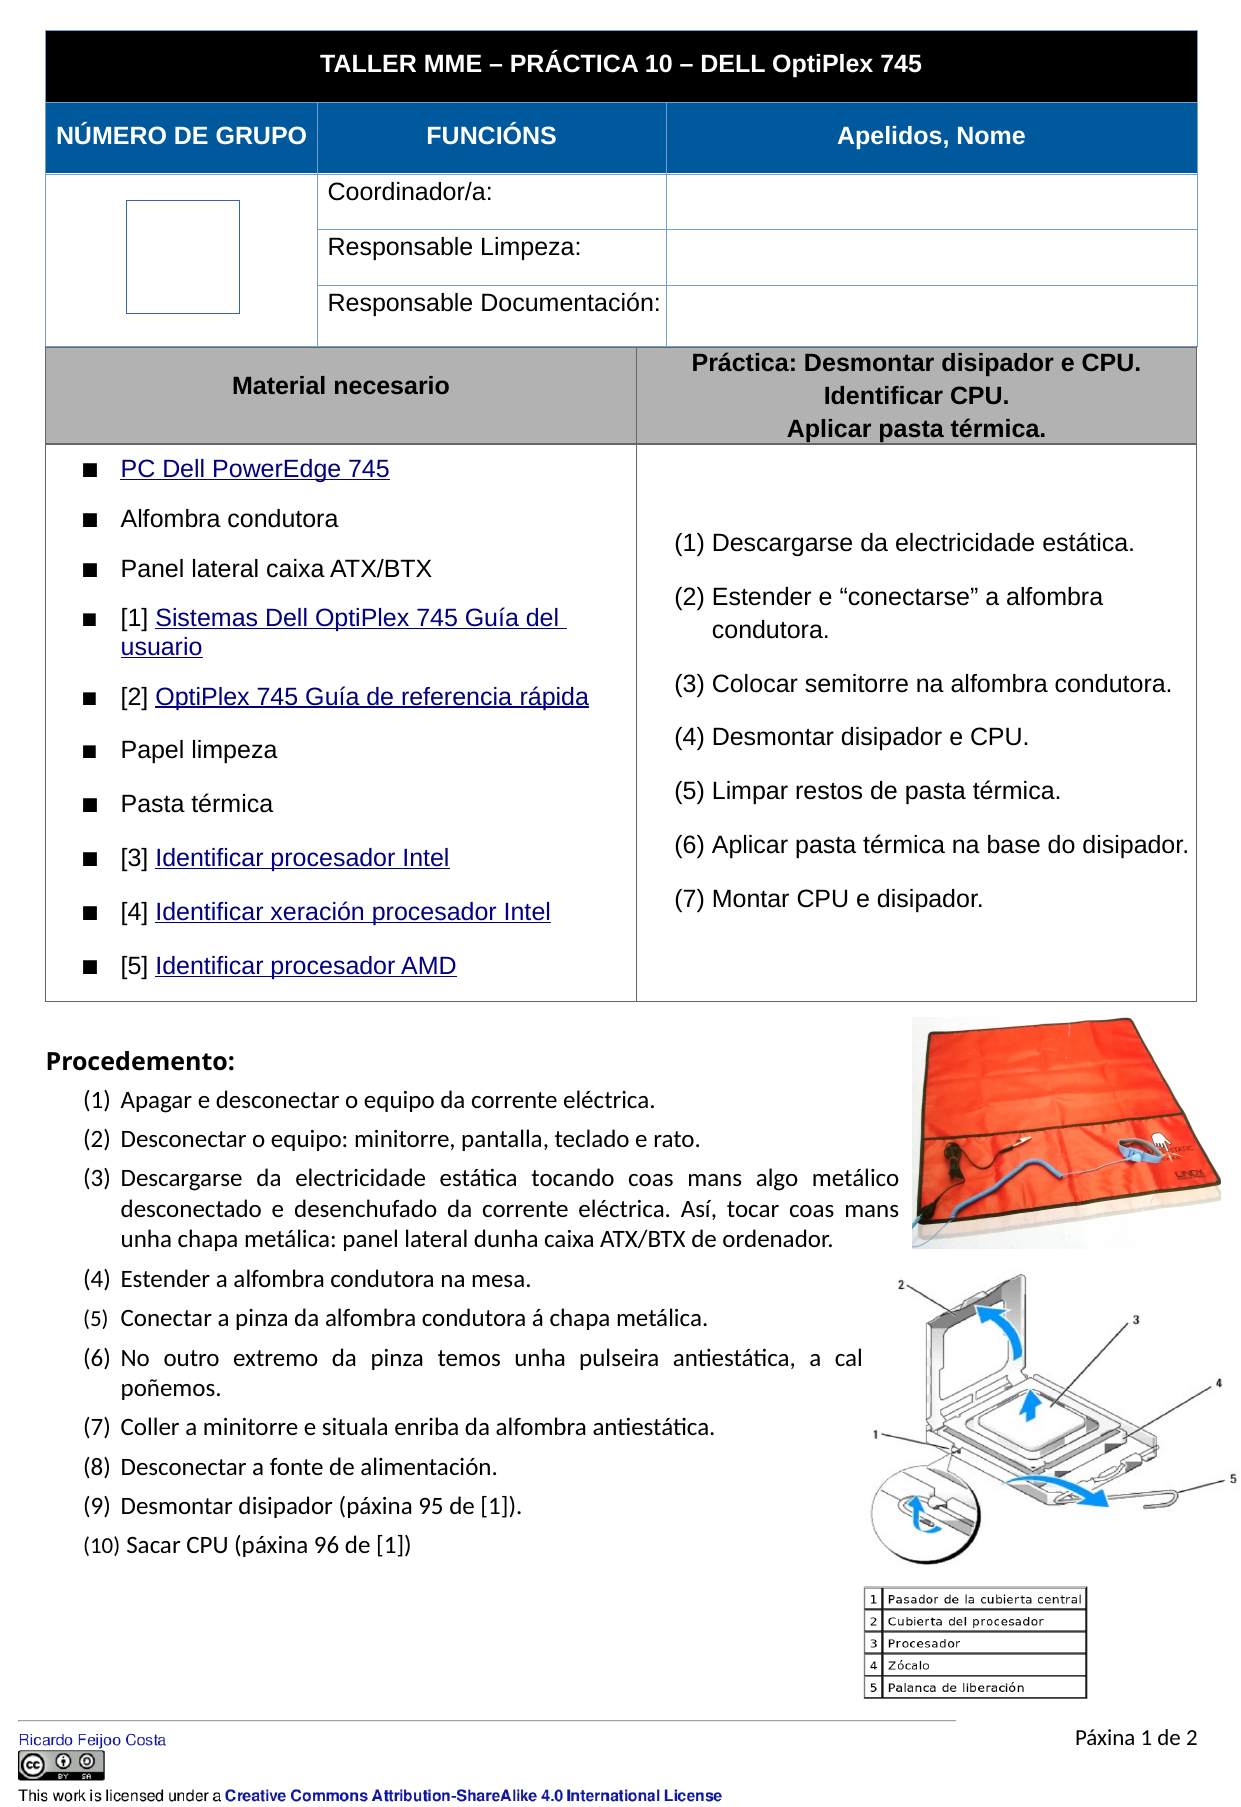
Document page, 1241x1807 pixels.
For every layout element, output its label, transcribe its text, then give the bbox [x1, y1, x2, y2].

table_header TALLER MME – PRÁCTICA 10 – DELL OptiPlex 745 [46, 31, 1197, 102]
table_cell Descargarse da electricidade estática. Estender e “conectarse” a alfombra condutora. Colocar semitorre na alfombra condutora. Desmontar disipador e CPU. Limpar restos de pasta térmica. Aplicar pasta térmica na base do disipador. Montar CPU e disipador. [637, 445, 1196, 1001]
picture [863, 1269, 1240, 1699]
list Conectar a pinza da alfombra condutora á chapa metálica. [83, 1302, 863, 1333]
table_cell [46, 175, 317, 346]
picture [8, 1715, 957, 1806]
table_header Material necesario [46, 348, 636, 443]
list Coller a minitorre e situala enriba da alfombra antiestática. [83, 1412, 863, 1442]
table_cell [667, 175, 1197, 229]
list Apagar e desconectar o equipo da corrente eléctrica. [83, 1084, 912, 1114]
list Desconectar o equipo: minitorre, pantalla, teclado e rato. [83, 1123, 912, 1154]
table_cell Responsable Limpeza: [318, 230, 666, 284]
list Desconectar a fonte de alimentación. [83, 1451, 863, 1481]
table_cell PC Dell PowerEdge 745 Alfombra condutora Panel lateral caixa ATX/BTX [1] Sistemas Dell OptiPlex 745 Guía del usuario [2] OptiPlex 745 Guía de referencia rápida Papel limpeza Pasta térmica [3] Identificar procesador Intel [4] Identificar xeración procesador Intel [5] Identificar procesador AMD [46, 445, 636, 1001]
list Desmontar disipador (páxina 95 de [1]). [83, 1490, 863, 1521]
list Estender a alfombra condutora na mesa. [83, 1263, 1197, 1293]
list No outro extremo da pinza temos unha pulseira antiestática, a cal poñemos. [83, 1342, 863, 1403]
table_header Práctica: Desmontar disipador e CPU. Identificar CPU. Aplicar pasta térmica. [637, 348, 1196, 443]
table_cell Apelidos, Nome [667, 103, 1197, 173]
text Procedemento: [45, 1043, 912, 1077]
list Descargarse da electricidade estática tocando coas mans algo metálico desconectado e desenchufado da corrente eléctrica. Así, tocar coas mans unha chapa metálica: panel lateral dunha caixa ATX/BTX de ordenador. [83, 1163, 1197, 1254]
table_cell FUNCIÓNS [318, 103, 666, 173]
list Sacar CPU (páxina 96 de [1]) [83, 1530, 863, 1560]
table_cell Coordinador/a: [318, 175, 666, 229]
picture [912, 1017, 1222, 1249]
table_cell NÚMERO DE GRUPO [46, 103, 317, 173]
table_cell [667, 286, 1197, 346]
table_cell Responsable Documentación: [318, 286, 666, 346]
table_cell [667, 230, 1197, 284]
